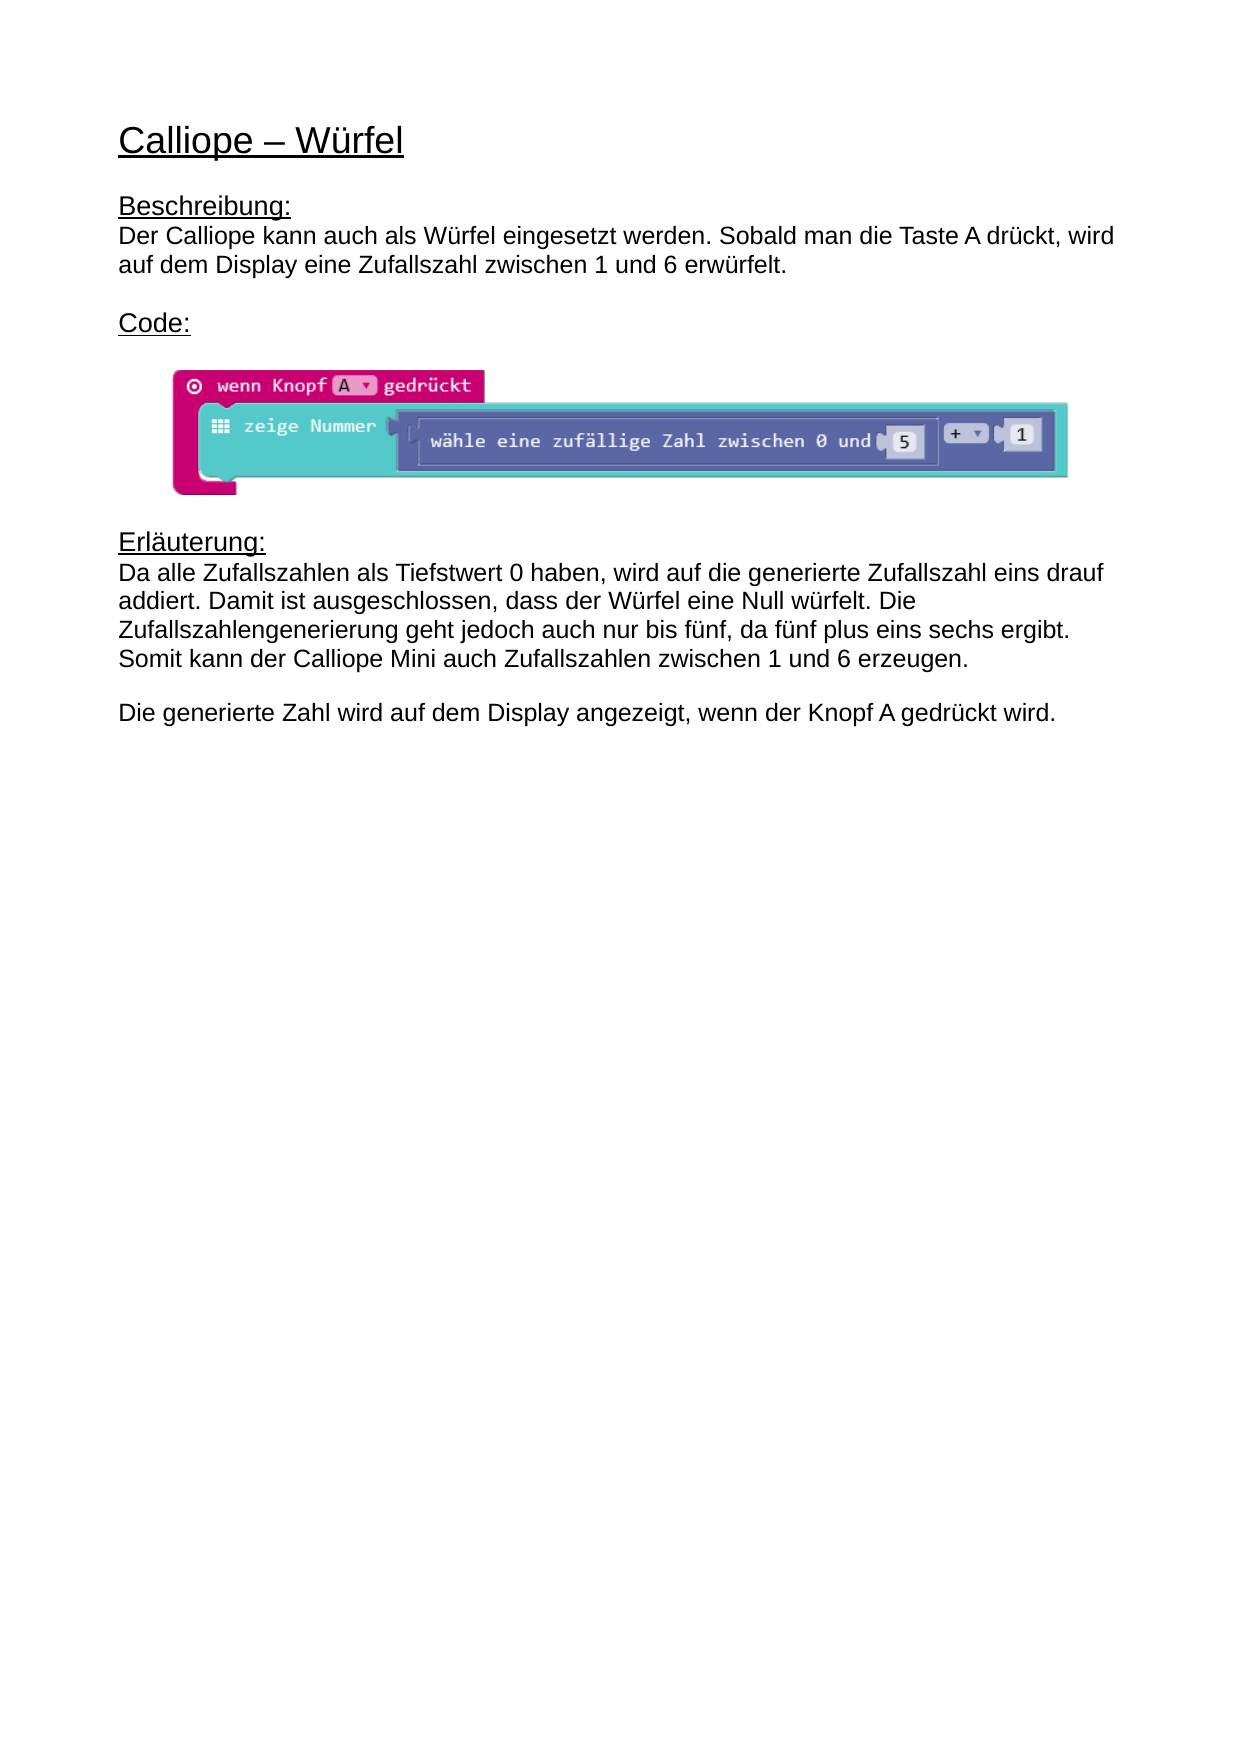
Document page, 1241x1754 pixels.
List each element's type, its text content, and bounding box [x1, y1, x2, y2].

text Der Calliope kann auch als Würfel eingesetzt werden. Sobald man die Taste A drückt, wird auf dem Display eine Zufallszahl zwischen 1 und 6 erwürfelt. [118, 221, 1122, 279]
text Calliope – Würfel [118, 118, 1122, 161]
picture [172, 370, 1068, 495]
text Da alle Zufallszahlen als Tiefstwert 0 haben, wird auf die generierte Zufallszahl eins drauf addiert. Damit ist ausgeschlossen, dass der Würfel eine Null würfelt. Die Zufallszahlengenerierung geht jedoch auch nur bis fünf, da fünf plus eins sechs ergibt. Somit kann der Calliope Mini auch Zufallszahlen zwischen 1 und 6 erzeugen. [118, 557, 1122, 672]
text Erläuterung: [118, 526, 1122, 557]
text Beschreibung: [118, 190, 1122, 221]
text Code: [118, 307, 1122, 339]
subtitle Die generierte Zahl wird auf dem Display angezeigt, wenn der Knopf A gedrückt wird. [118, 697, 1122, 726]
